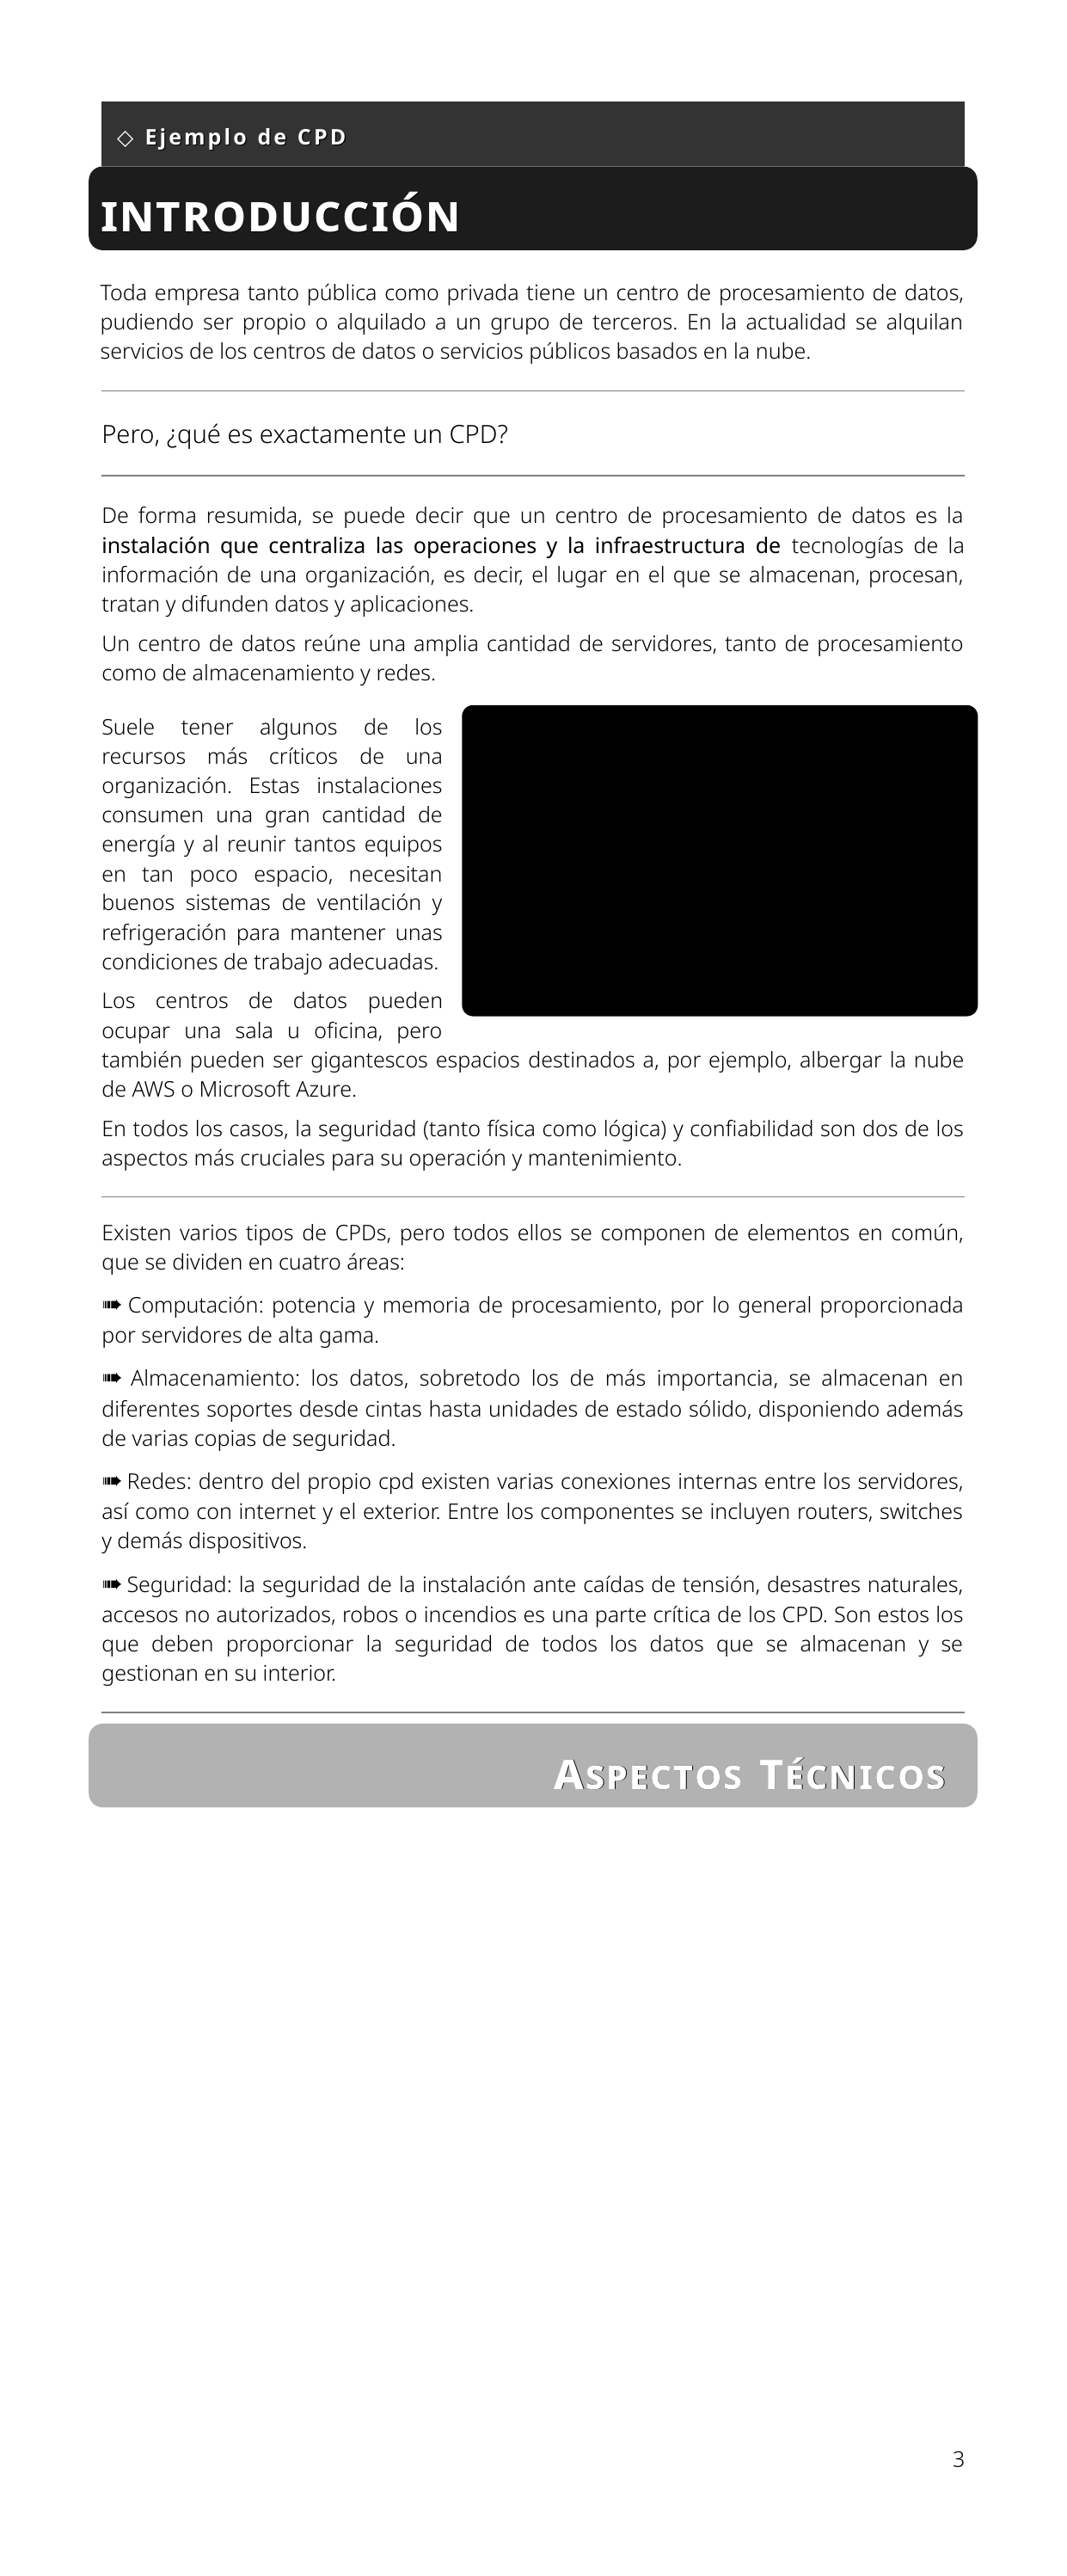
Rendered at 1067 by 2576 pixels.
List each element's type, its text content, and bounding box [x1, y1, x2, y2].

text Los centros de datos pueden ocupar una sala u oficina, pero también pueden ser gigantescos espacios destinados a, por ejemplo, albergar la nube de AWS o Microsoft Azure. [101, 986, 965, 1103]
title INTRODUCCIÓN [101, 178, 945, 238]
text ➠ Redes: dentro del propio cpd existen varias conexiones internas entre los servidores, así como con internet y el exterior. Entre los componentes se incluyen routers, switches y demás dispositivos. [101, 1462, 965, 1555]
text ➠ Computación: potencia y memoria de procesamiento, por lo general proporcionada por servidores de alta gama. [101, 1286, 965, 1349]
text Suele tener algunos de los recursos más críticos de una organización. Estas instalaciones consumen una gran cantidad de energía y al reunir tantos equipos en tan poco espacio, necesitan buenos sistemas de ventilación y refrigeración para mantener unas condiciones de trabajo adecuadas. [101, 712, 462, 975]
text ➠ Seguridad: la seguridad de la instalación ante caídas de tensión, desastres naturales, accesos no autorizados, robos o incendios es una parte crítica de los CPD. Son estos los que deben proporcionar la seguridad de todos los datos que se almacenan y se gestionan en su interior. [101, 1565, 965, 1688]
text Existen varios tipos de CPDs, pero todos ellos se componen de elementos en común, que se dividen en cuatro áreas: [101, 1217, 965, 1276]
text Un centro de datos reúne una amplia cantidad de servidores, tanto de procesamiento como de almacenamiento y redes. [101, 628, 965, 686]
text En todos los casos, la seguridad (tanto física como lógica) y confiabilidad son dos de los aspectos más cruciales para su operación y mantenimiento. [101, 1113, 965, 1171]
table_cell [533, 101, 965, 166]
text De forma resumida, se puede decir que un centro de procesamiento de datos es la instalación que centraliza las operaciones y la infraestructura de tecnologías de la información de una organización, es decir, el lugar en el que se almacenan, procesan, tratan y difunden datos y aplicaciones. [101, 501, 965, 618]
text Pero, ¿qué es exactamente un CPD? [101, 416, 965, 450]
text Toda empresa tanto pública como privada tiene un centro de procesamiento de datos, pudiendo ser propio o alquilado a un grupo de terceros. En la actualidad se alquilan servicios de los centros de datos o servicios públicos basados en la nube. [100, 278, 965, 366]
text ➠ Almacenamiento: los datos, sobretodo los de más importancia, se almacenan en diferentes soportes desde cintas hasta unidades de estado sólido, disponiendo además de varias copias de seguridad. [101, 1360, 965, 1452]
table_cell ◇ Ejemplo de CPD [101, 101, 533, 166]
title Aspectos Técnicos [101, 1736, 945, 1796]
